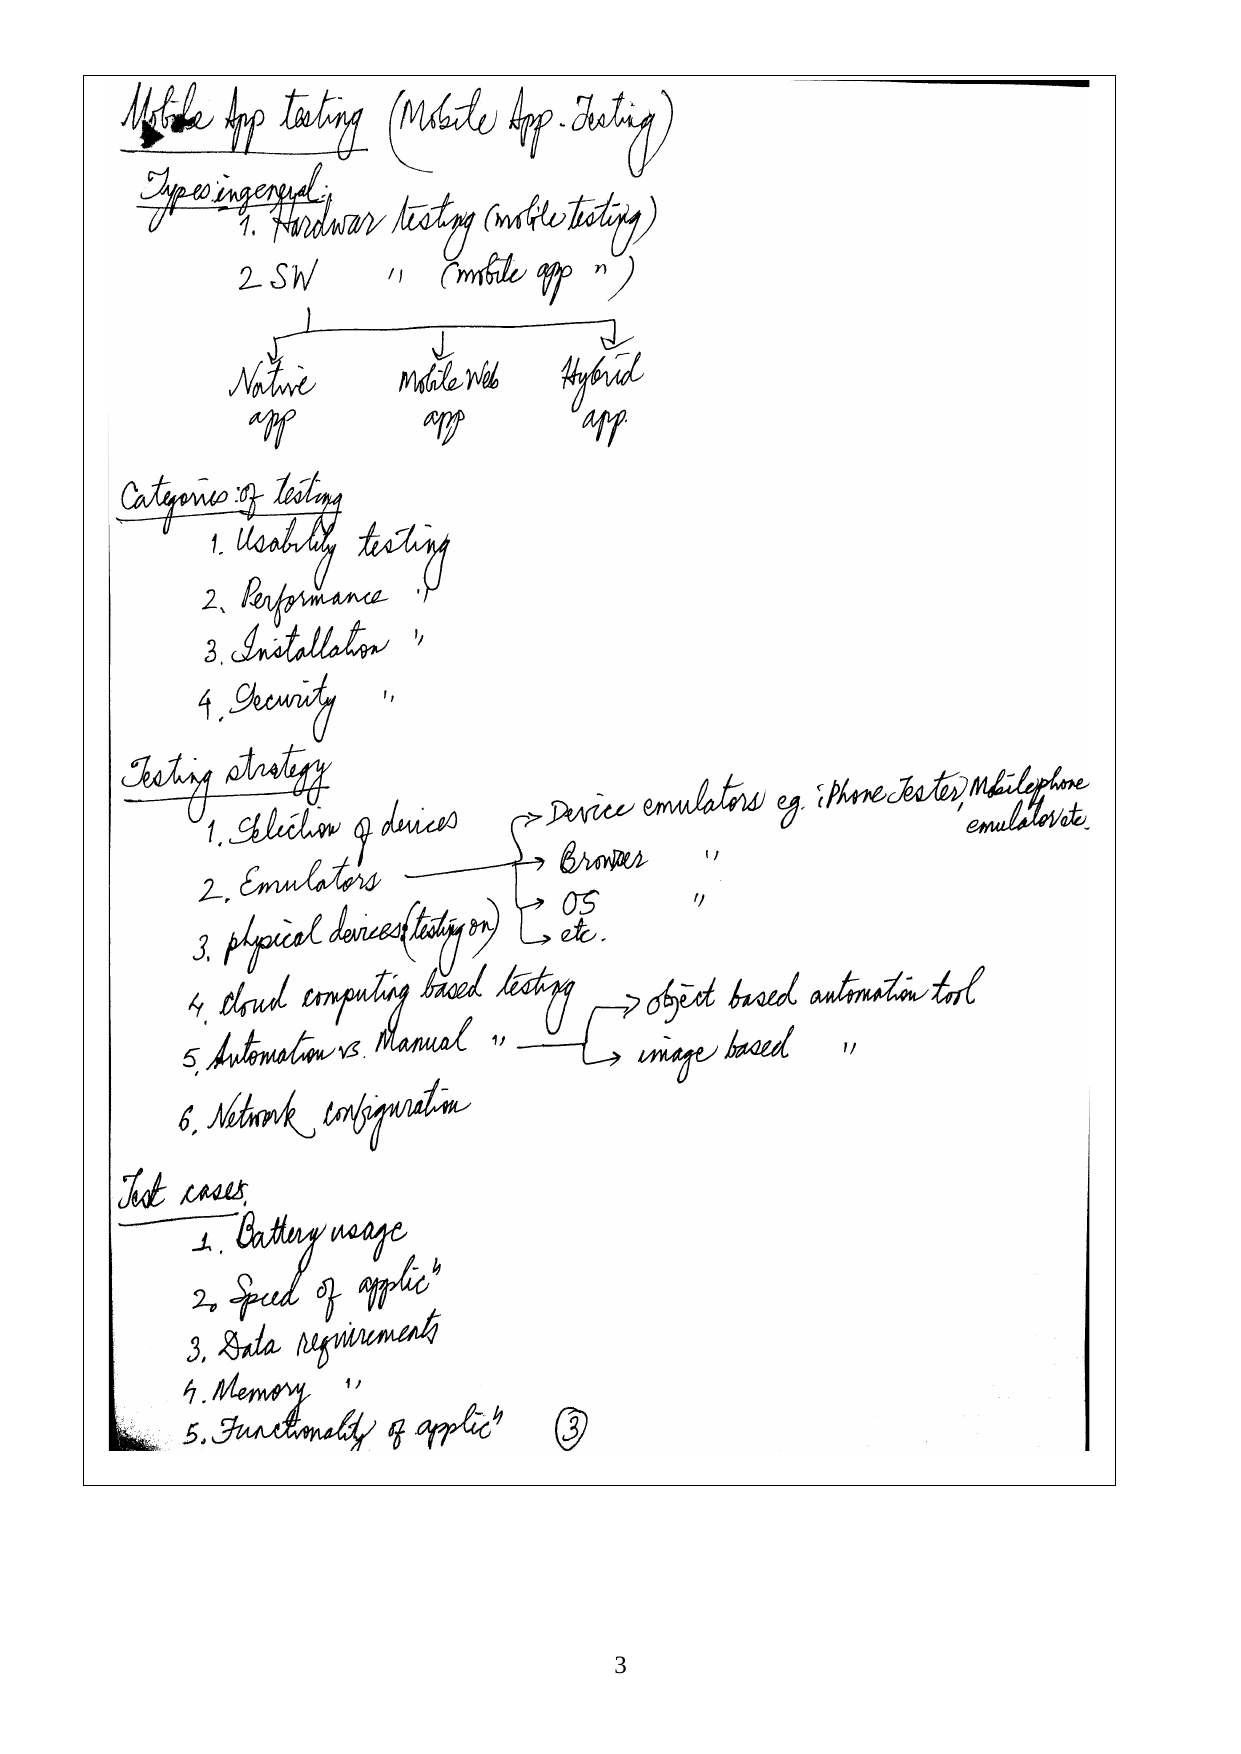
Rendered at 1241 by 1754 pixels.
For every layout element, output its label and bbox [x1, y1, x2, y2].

table_cell [84, 76, 1115, 1485]
